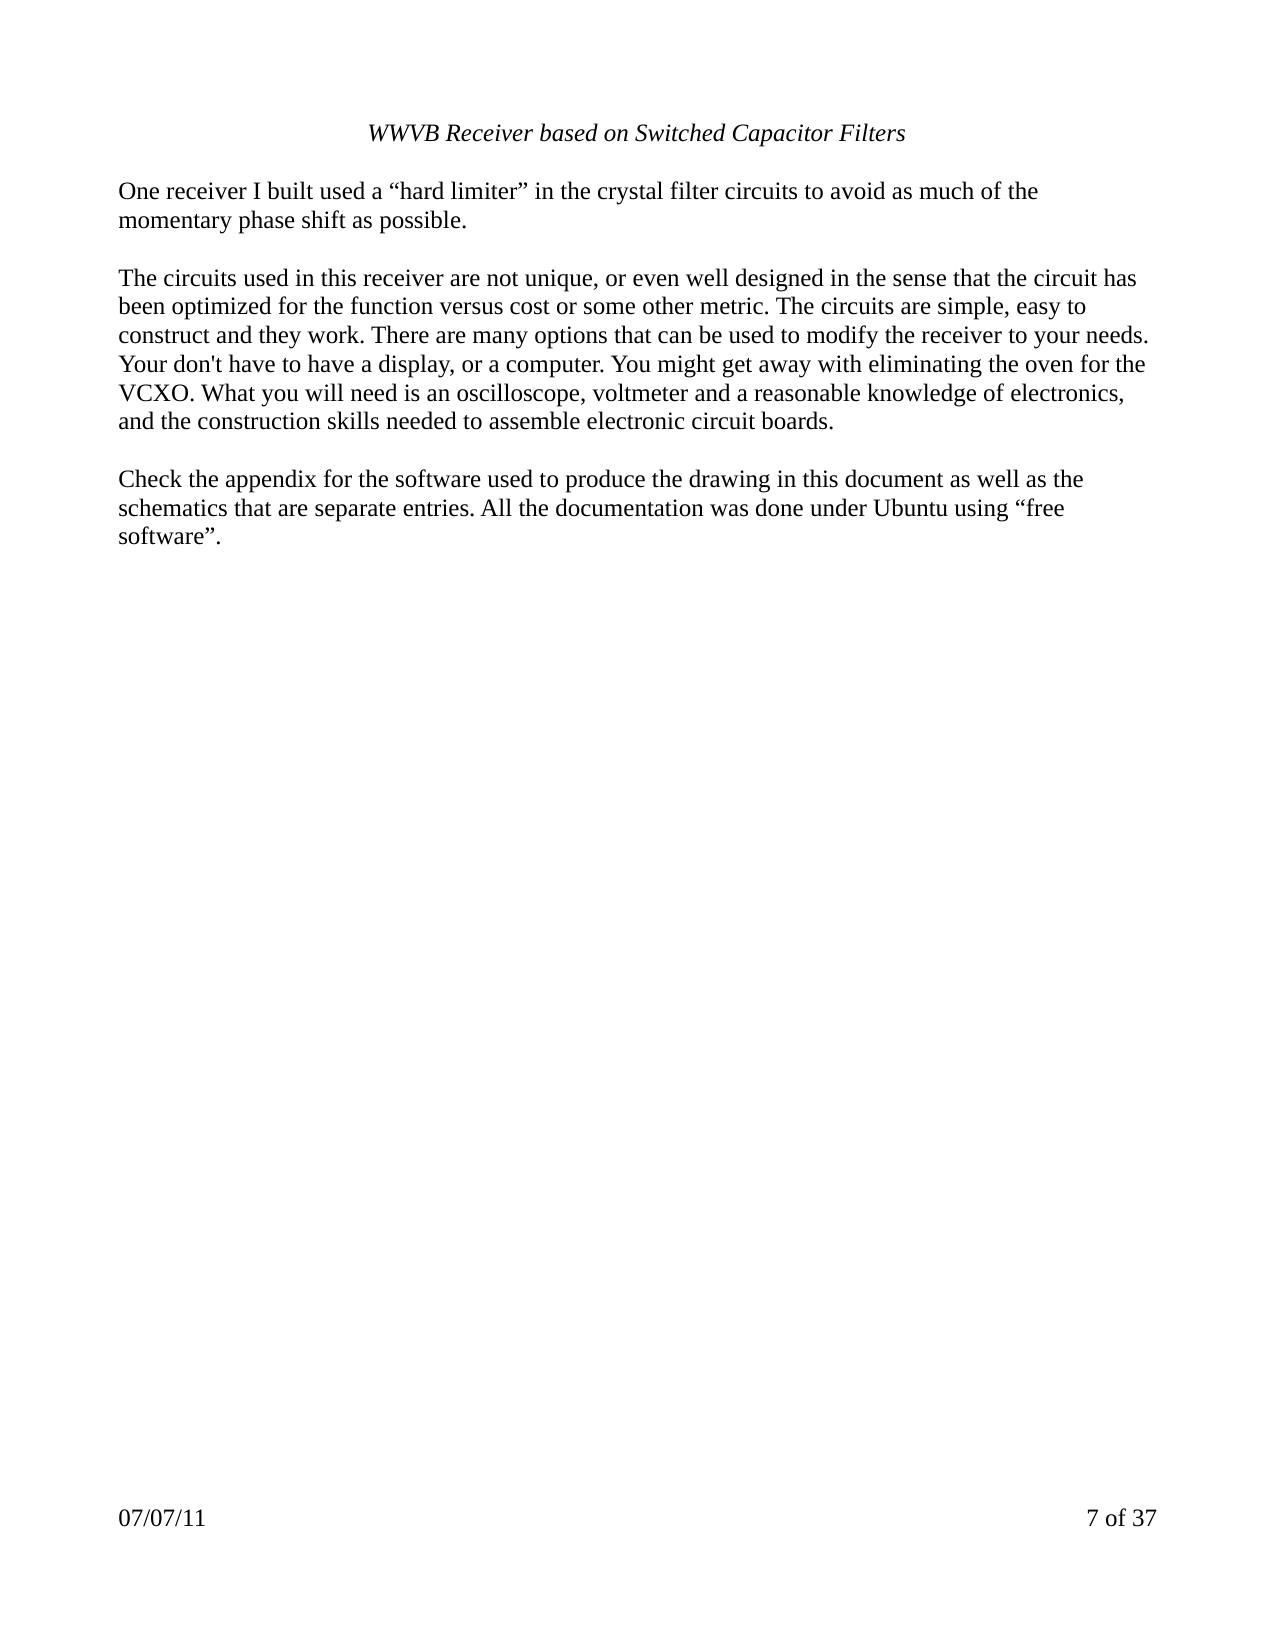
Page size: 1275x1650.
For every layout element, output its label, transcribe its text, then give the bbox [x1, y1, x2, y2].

text Check the appendix for the software used to produce the drawing in this document as well as the schematics that are separate entries. All the documentation was done under Ubuntu using “free software”. [118, 464, 1157, 550]
text The circuits used in this receiver are not unique, or even well designed in the sense that the circuit has been optimized for the function versus cost or some other metric. The circuits are simple, easy to construct and they work. There are many options that can be used to modify the receiver to your needs. Your don't have to have a display, or a computer. You might get away with eliminating the oven for the VCXO. What you will need is an oscilloscope, voltmeter and a reasonable knowledge of electronics, and the construction skills needed to assemble electronic circuit boards. [118, 263, 1157, 435]
text One receiver I built used a “hard limiter” in the crystal filter circuits to avoid as much of the momentary phase shift as possible. [118, 176, 1157, 234]
